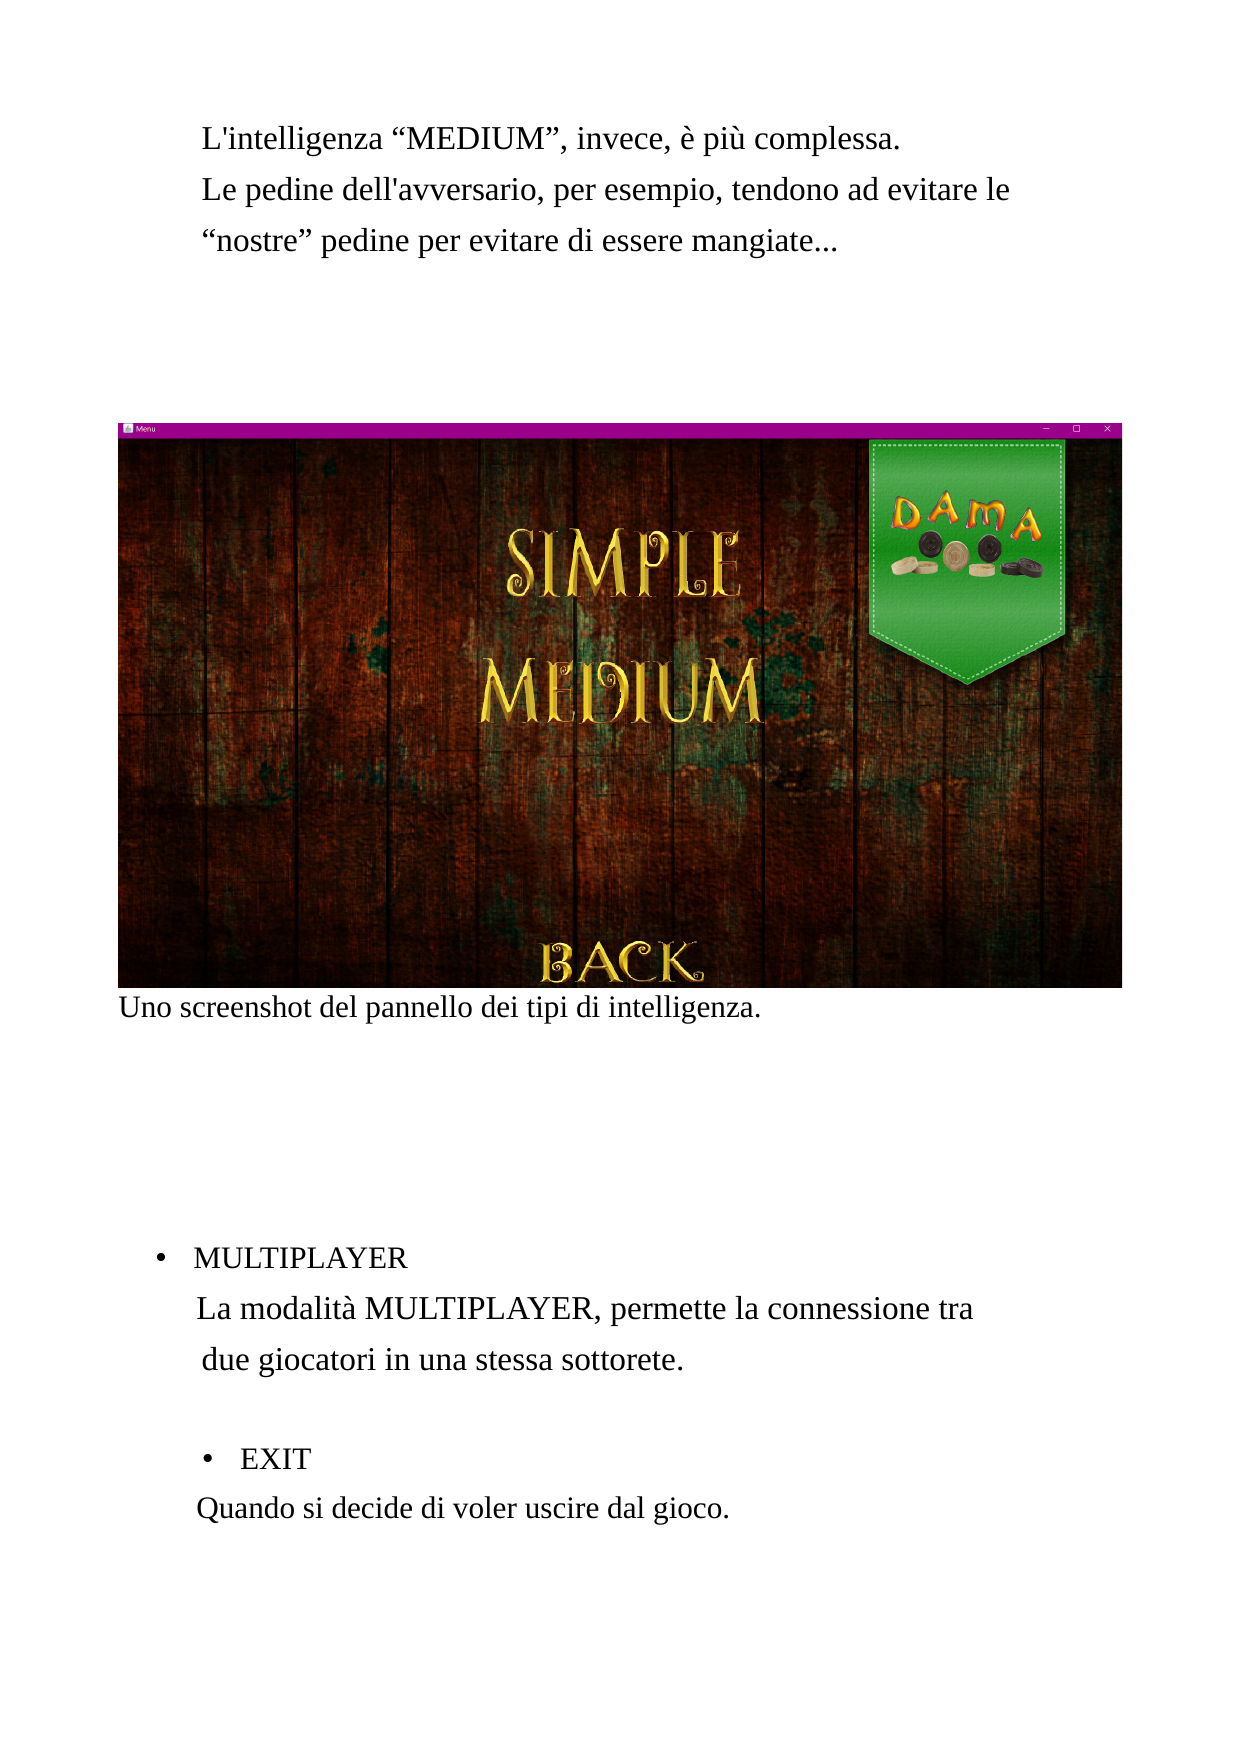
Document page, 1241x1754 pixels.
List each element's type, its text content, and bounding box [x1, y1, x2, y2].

text “nostre” pedine per evitare di essere mangiate... [118, 220, 1122, 258]
text Uno screenshot del pannello dei tipi di intelligenza. [118, 988, 1122, 1024]
text Quando si decide di voler uscire dal gioco. [118, 1489, 1122, 1525]
list EXIT [202, 1441, 1122, 1476]
list MULTIPLAYER [156, 1239, 1122, 1276]
text La modalità MULTIPLAYER, permette la connessione tra [118, 1288, 1122, 1326]
text due giocatori in una stessa sottorete. [118, 1339, 1122, 1377]
picture [118, 423, 1123, 988]
text Le pedine dell'avversario, per esempio, tendono ad evitare le [118, 169, 1122, 207]
text L'intelligenza “MEDIUM”, invece, è più complessa. [118, 118, 1122, 156]
